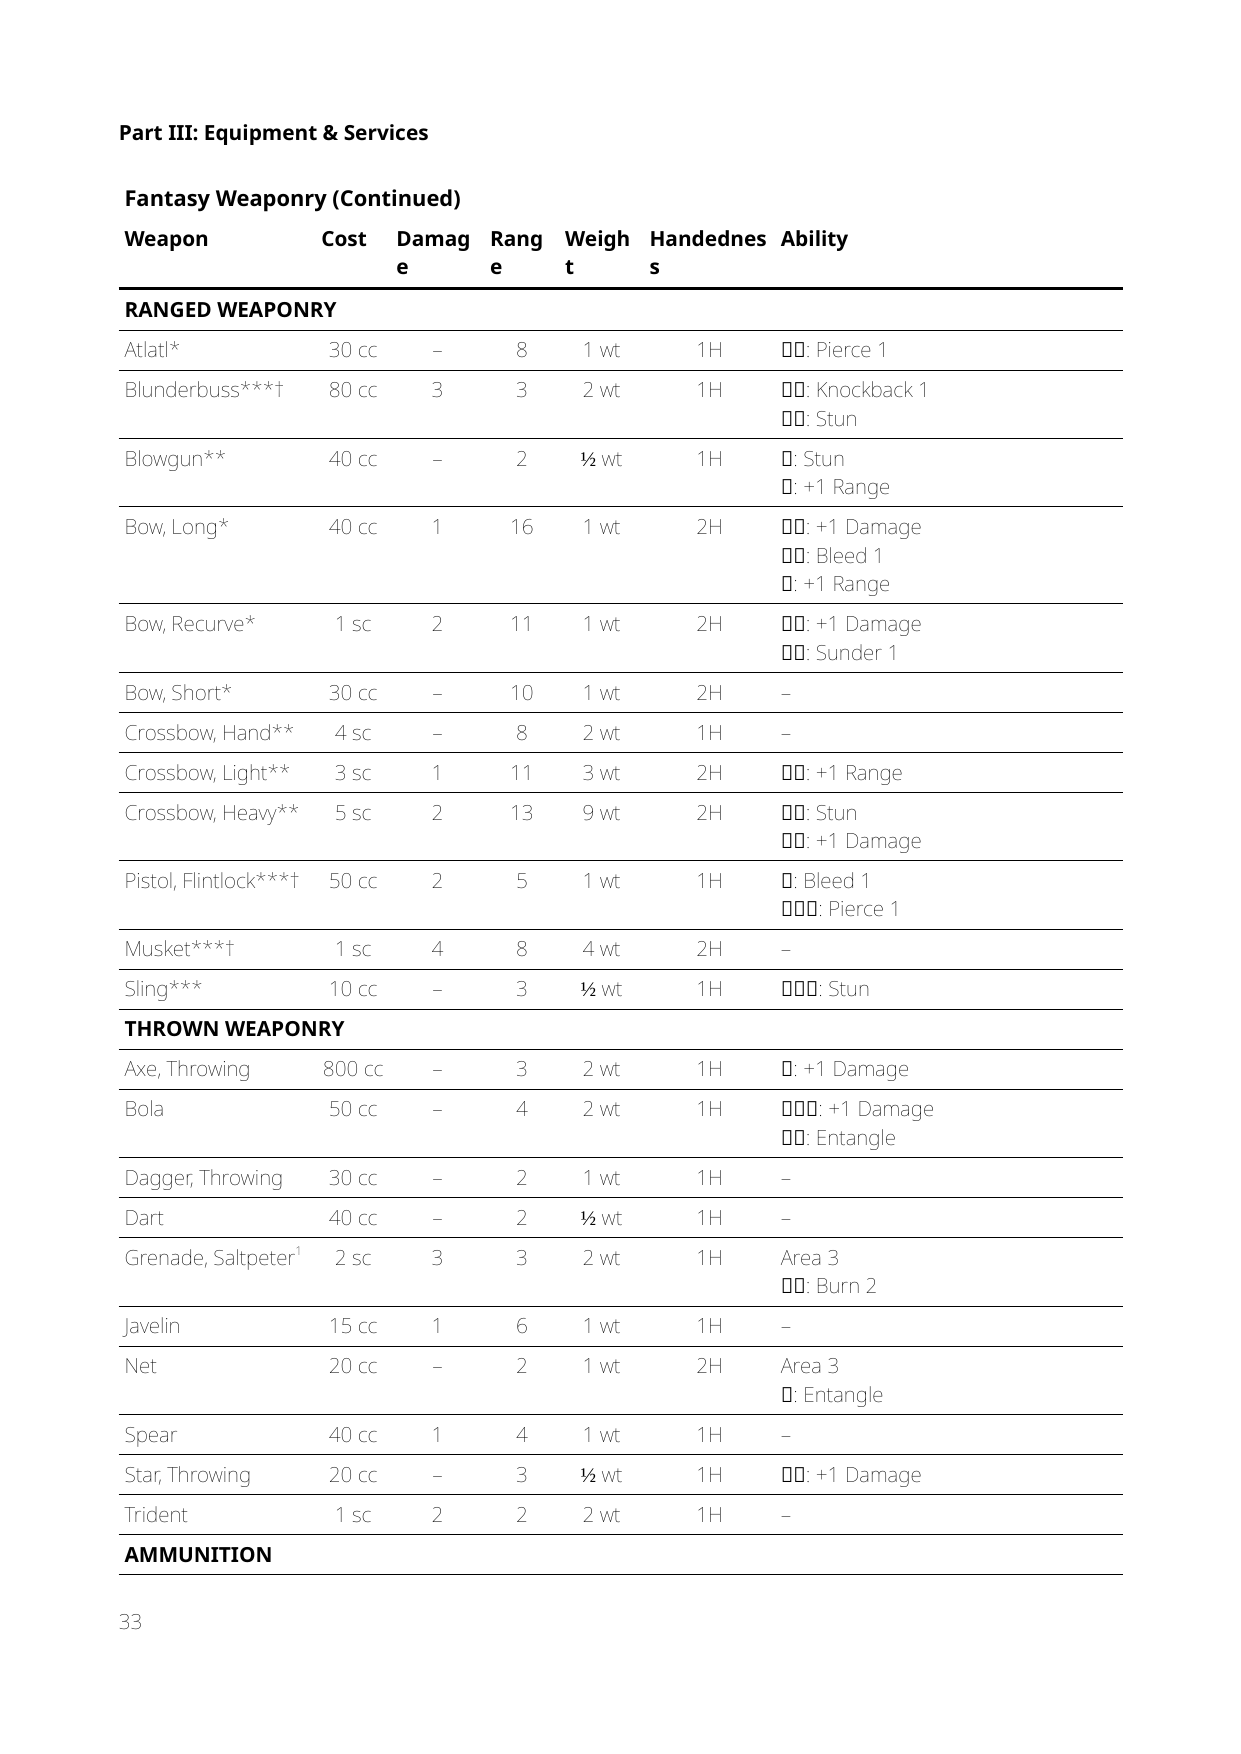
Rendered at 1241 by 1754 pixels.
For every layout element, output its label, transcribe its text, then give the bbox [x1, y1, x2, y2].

table_cell 50 cc [315, 861, 390, 929]
table_cell Star, Throwing [119, 1455, 315, 1494]
table_cell Net [119, 1347, 315, 1414]
table_cell 80 cc [315, 371, 390, 438]
table_cell 2H [644, 793, 775, 860]
table_cell Dart [119, 1198, 315, 1237]
table_cell – [390, 1455, 484, 1494]
table_cell 5 [484, 861, 559, 929]
table_cell Damage [390, 218, 484, 287]
table_cell – [775, 1198, 1123, 1237]
table_cell – [390, 439, 484, 506]
table_cell Bow, Short* [119, 673, 315, 712]
table_cell 2H [644, 673, 775, 712]
table_cell 2 [484, 1198, 559, 1237]
table_cell 1H [644, 331, 775, 369]
table_cell 2 [484, 1158, 559, 1197]
table_cell 2 wt [559, 1050, 643, 1089]
table_cell : +1 Damage : Entangle [775, 1090, 1123, 1157]
table_cell 8 [484, 331, 559, 369]
table_cell 40 cc [315, 1415, 390, 1454]
table_cell Weapon [119, 218, 315, 287]
table_cell 20 cc [315, 1347, 390, 1414]
table_cell THROWN WEAPONRY [119, 1010, 1123, 1049]
table_cell 9 wt [559, 793, 643, 860]
table_cell 4 [390, 930, 484, 969]
table_cell Crossbow, Heavy** [119, 793, 315, 860]
table_cell 2H [644, 753, 775, 792]
table_cell 20 cc [315, 1455, 390, 1494]
table_cell – [390, 673, 484, 712]
table_cell 2 wt [559, 1495, 643, 1534]
table_cell Blunderbuss***† [119, 371, 315, 438]
table_cell Trident [119, 1495, 315, 1534]
table_cell – [775, 1415, 1123, 1454]
table_cell Bow, Recurve* [119, 604, 315, 672]
table_cell ½ wt [559, 1455, 643, 1494]
table_cell 8 [484, 930, 559, 969]
table_cell – [775, 1495, 1123, 1534]
table_cell 1H [644, 861, 775, 929]
table_cell 2H [644, 507, 775, 603]
table_cell Crossbow, Light** [119, 753, 315, 792]
table_cell 40 cc [315, 1198, 390, 1237]
table_cell 3 sc [315, 753, 390, 792]
table_cell Area 3 : Entangle [775, 1347, 1123, 1414]
table_cell : +1 Damage : Bleed 1 : +1 Range [775, 507, 1123, 603]
table_cell 1H [644, 1238, 775, 1306]
table_cell 1 wt [559, 1347, 643, 1414]
table_cell 10 [484, 673, 559, 712]
table_cell 11 [484, 753, 559, 792]
table_cell 2 wt [559, 371, 643, 438]
table_cell 2 wt [559, 1090, 643, 1157]
table_cell 1H [644, 1158, 775, 1197]
table_cell 4 sc [315, 713, 390, 752]
table_cell 1 sc [315, 1495, 390, 1534]
table_cell 1 wt [559, 331, 643, 369]
table_cell 1H [644, 1050, 775, 1089]
table_cell : Stun [775, 970, 1123, 1009]
table_cell 1 wt [559, 861, 643, 929]
table_cell 1 wt [559, 507, 643, 603]
table_cell – [390, 1198, 484, 1237]
table_cell AMMUNITION [119, 1535, 1123, 1574]
table_cell 2H [644, 930, 775, 969]
table_cell 2 [390, 861, 484, 929]
table_cell Crossbow, Hand** [119, 713, 315, 752]
table_cell – [775, 713, 1123, 752]
table_cell Weight [559, 218, 643, 287]
table_cell 1H [644, 1090, 775, 1157]
table_cell : Stun : +1 Range [775, 439, 1123, 506]
table_cell Spear [119, 1415, 315, 1454]
table_cell 50 cc [315, 1090, 390, 1157]
table_cell 1 [390, 1307, 484, 1346]
table_cell 2H [644, 1347, 775, 1414]
table_cell 800 cc [315, 1050, 390, 1089]
table_cell 3 wt [559, 753, 643, 792]
table_cell 2 [484, 1495, 559, 1534]
table_cell : Knockback 1 : Stun [775, 371, 1123, 438]
table_cell 11 [484, 604, 559, 672]
table_cell Range [484, 218, 559, 287]
table_cell 1 wt [559, 673, 643, 712]
table_cell 2 [390, 1495, 484, 1534]
table_cell 2H [644, 604, 775, 672]
table_cell Blowgun** [119, 439, 315, 506]
table_cell Pistol, Flintlock***† [119, 861, 315, 929]
table_cell 4 [484, 1415, 559, 1454]
table_cell – [390, 1158, 484, 1197]
table_cell – [390, 1347, 484, 1414]
table_cell 15 cc [315, 1307, 390, 1346]
table_cell Javelin [119, 1307, 315, 1346]
table_cell 30 cc [315, 673, 390, 712]
table_cell 8 [484, 713, 559, 752]
table_cell 3 [390, 371, 484, 438]
table_cell 3 [484, 371, 559, 438]
table_cell ½ wt [559, 1198, 643, 1237]
table_cell : Bleed 1 : Pierce 1 [775, 861, 1123, 929]
table_cell : +1 Damage [775, 1455, 1123, 1494]
table_cell 10 cc [315, 970, 390, 1009]
table_cell 1H [644, 1307, 775, 1346]
table_cell Grenade, Saltpeter1 [119, 1238, 315, 1306]
table_cell 1H [644, 1415, 775, 1454]
table_cell 1H [644, 1198, 775, 1237]
table_cell 1 wt [559, 1307, 643, 1346]
table_cell – [390, 1050, 484, 1089]
table_cell Axe, Throwing [119, 1050, 315, 1089]
table_cell 1H [644, 713, 775, 752]
table_cell 6 [484, 1307, 559, 1346]
table_cell Dagger, Throwing [119, 1158, 315, 1197]
table_cell 2 wt [559, 1238, 643, 1306]
table_cell 1 wt [559, 1158, 643, 1197]
table_cell 16 [484, 507, 559, 603]
table_cell 3 [484, 1455, 559, 1494]
table_header Fantasy Weaponry (Continued) [119, 177, 1123, 218]
table_cell Bola [119, 1090, 315, 1157]
table_cell 1H [644, 1495, 775, 1534]
table_cell 1 sc [315, 604, 390, 672]
table_cell 3 [484, 1050, 559, 1089]
table_cell 30 cc [315, 331, 390, 369]
table_cell 2 sc [315, 1238, 390, 1306]
table_cell Area 3 : Burn 2 [775, 1238, 1123, 1306]
table_cell – [775, 930, 1123, 969]
table_cell 3 [390, 1238, 484, 1306]
table_cell ½ wt [559, 439, 643, 506]
table_cell – [390, 331, 484, 369]
table_cell 2 [390, 793, 484, 860]
table_cell 3 [484, 1238, 559, 1306]
table_cell : Pierce 1 [775, 331, 1123, 369]
table_cell Musket***† [119, 930, 315, 969]
table_cell ½ wt [559, 970, 643, 1009]
table_cell – [775, 1307, 1123, 1346]
table_cell – [390, 1090, 484, 1157]
table_cell 2 [390, 604, 484, 672]
table_cell Sling*** [119, 970, 315, 1009]
table_cell – [775, 1158, 1123, 1197]
table_cell : +1 Damage [775, 1050, 1123, 1089]
table_cell 1 wt [559, 604, 643, 672]
table_cell : +1 Range [775, 753, 1123, 792]
table_cell 1 [390, 507, 484, 603]
table_cell RANGED WEAPONRY [119, 290, 1123, 329]
table_cell 13 [484, 793, 559, 860]
table_cell 5 sc [315, 793, 390, 860]
table_cell 1H [644, 439, 775, 506]
table_cell – [390, 970, 484, 1009]
table_cell : Stun : +1 Damage [775, 793, 1123, 860]
table_cell 1H [644, 970, 775, 1009]
table_cell : +1 Damage : Sunder 1 [775, 604, 1123, 672]
table_cell Cost [315, 218, 390, 287]
table_cell 40 cc [315, 507, 390, 603]
table_cell – [390, 713, 484, 752]
table_cell 2 wt [559, 713, 643, 752]
table_cell 2 [484, 1347, 559, 1414]
table_cell 1H [644, 371, 775, 438]
table_cell Handedness [644, 218, 775, 287]
table_cell Atlatl* [119, 331, 315, 369]
table_cell 3 [484, 970, 559, 1009]
table_cell 1 wt [559, 1415, 643, 1454]
table_cell 1H [644, 1455, 775, 1494]
table_cell 4 wt [559, 930, 643, 969]
table_cell 1 [390, 753, 484, 792]
table_cell 4 [484, 1090, 559, 1157]
table_cell – [775, 673, 1123, 712]
table_cell 30 cc [315, 1158, 390, 1197]
table_cell 2 [484, 439, 559, 506]
table_cell Bow, Long* [119, 507, 315, 603]
table_cell 40 cc [315, 439, 390, 506]
table_cell 1 sc [315, 930, 390, 969]
table_cell Ability [775, 218, 1123, 287]
table_cell 1 [390, 1415, 484, 1454]
